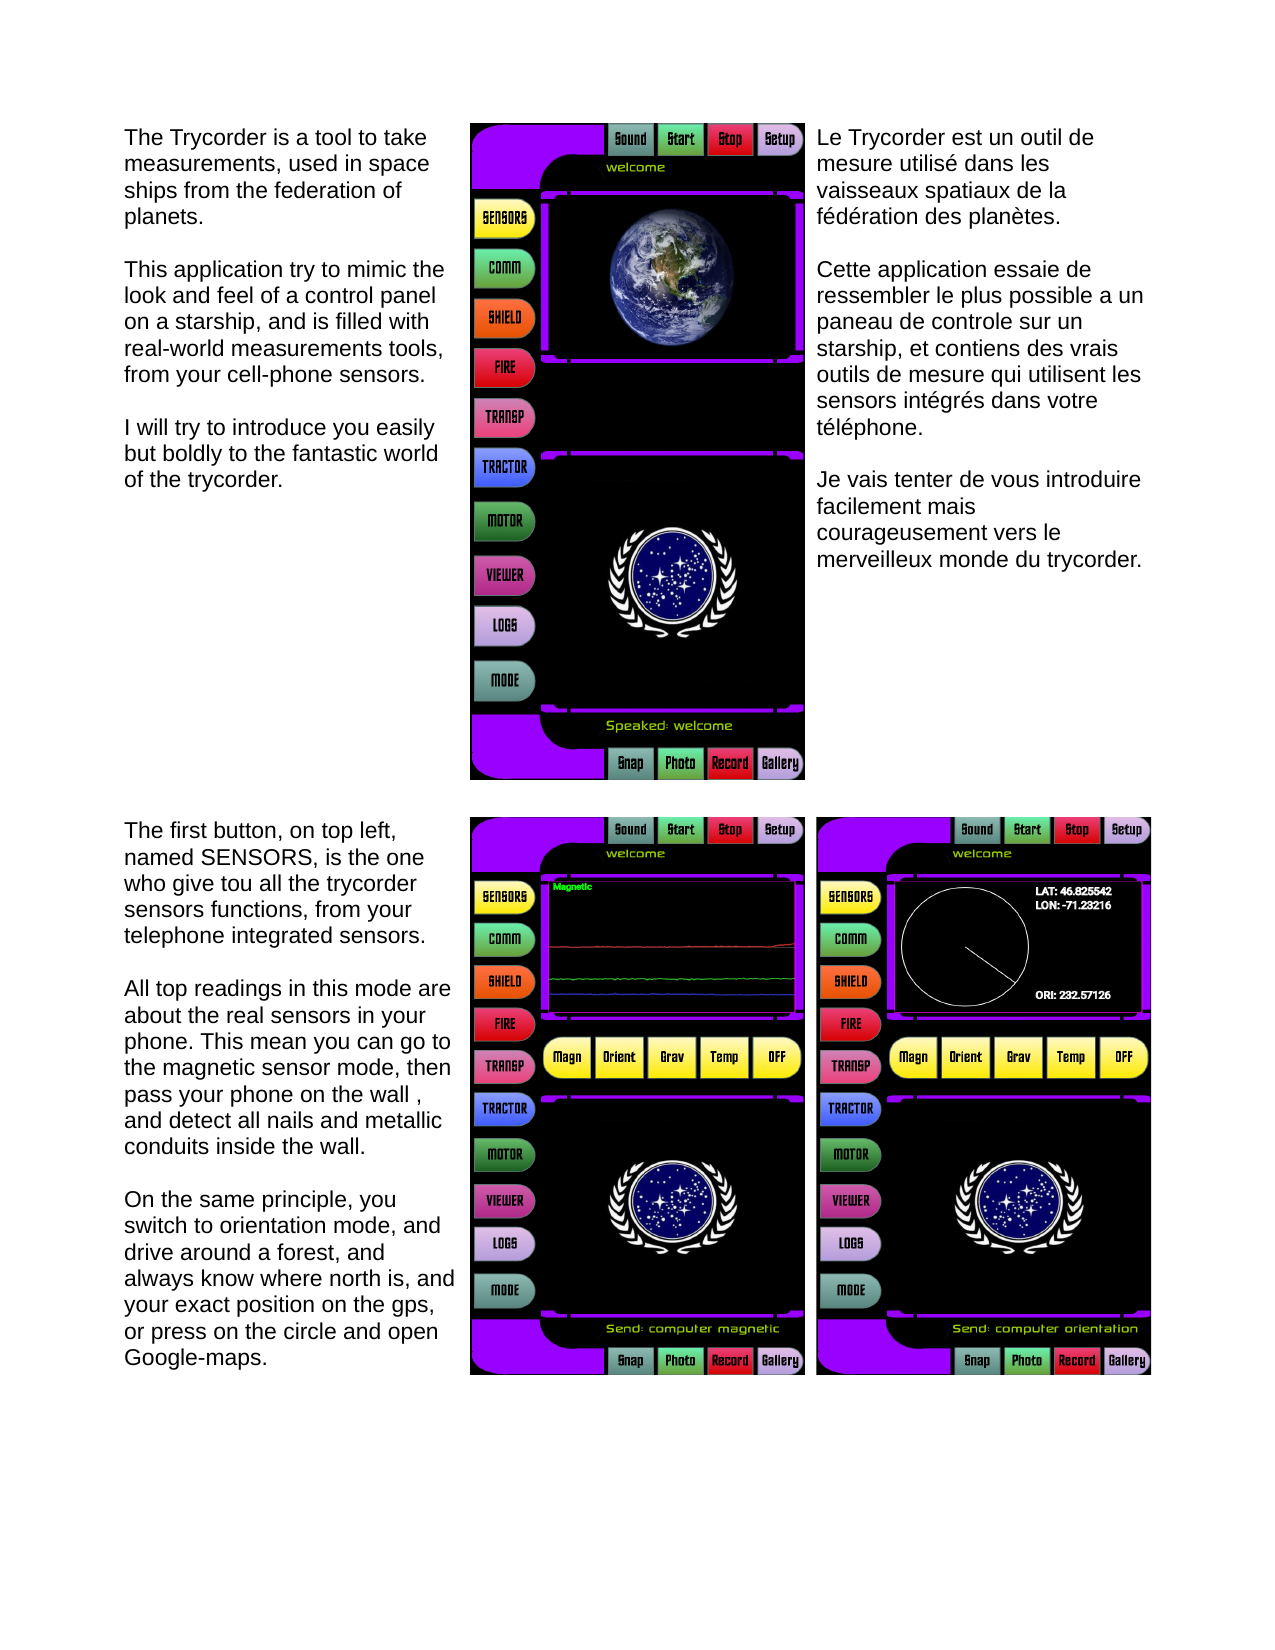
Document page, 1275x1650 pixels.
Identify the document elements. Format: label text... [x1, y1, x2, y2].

picture [470, 123, 805, 780]
table_cell The Trycorder is a tool to take measurements, used in space ships from the federation of planets. This application try to mimic the look and feel of a control panel on a starship, and is filled with real-world measurements tools, from your cell-phone sensors. I will try to introduce you easily but boldly to the fantastic world of the trycorder. [118, 118, 464, 811]
table_cell [811, 811, 1157, 1407]
picture [816, 817, 1152, 1375]
table_cell The first button, on top left, named SENSORS, is the one who give tou all the trycorder sensors functions, from your telephone integrated sensors. All top readings in this mode are about the real sensors in your phone. This mean you can go to the magnetic sensor mode, then pass your phone on the wall , and detect all nails and metallic conduits inside the wall. On the same principle, you switch to orientation mode, and drive around a forest, and always know where north is, and your exact position on the gps, or press on the circle and open Google-maps. [118, 811, 464, 1407]
table_cell [464, 118, 811, 811]
table_cell [464, 811, 811, 1407]
picture [470, 817, 805, 1375]
table_cell Le Trycorder est un outil de mesure utilisé dans les vaisseaux spatiaux de la fédération des planètes. Cette application essaie de ressembler le plus possible a un paneau de controle sur un starship, et contiens des vrais outils de mesure qui utilisent les sensors intégrés dans votre téléphone. Je vais tenter de vous introduire facilement mais courageusement vers le merveilleux monde du trycorder. [811, 118, 1157, 811]
